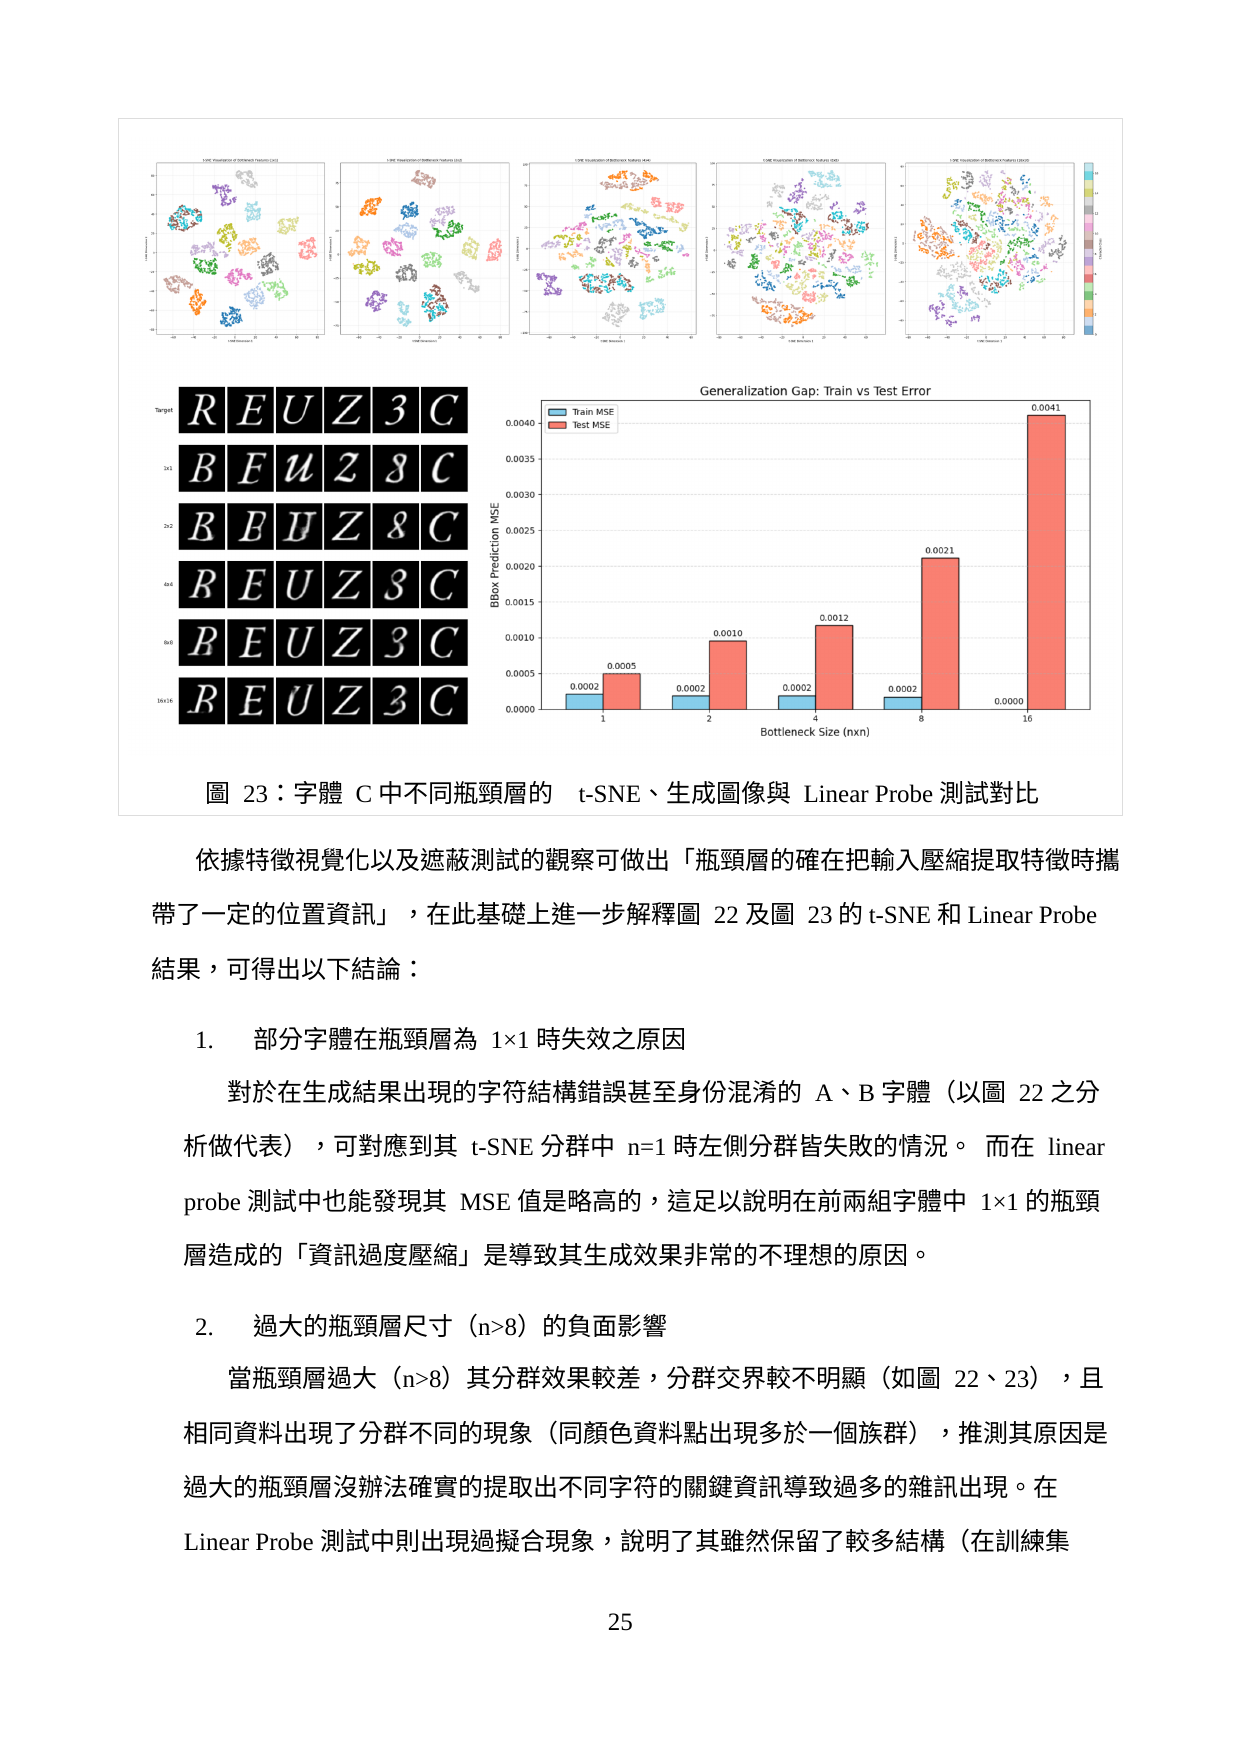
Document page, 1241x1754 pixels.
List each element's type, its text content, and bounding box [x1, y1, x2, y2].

table_cell [119, 119, 1122, 815]
subtitle 部分字體在瓶頸層為 1×1 時失效之原因 [165, 1020, 1122, 1056]
text 依據特徵視覺化以及遮蔽測試的觀察可做出「瓶頸層的確在把輸入壓縮提取特徵時攜帶了一定的位置資訊」，在此基礎上進一步解釋圖 22 及圖 23 的t-SNE 和Linear Probe 結果，可得出以下結論： [151, 841, 1122, 986]
text 對於在生成結果出現的字符結構錯誤甚至身份混淆的 A、B 字體（以圖 22 之分析做代表），可對應到其 t-SNE 分群中 n=1 時左側分群皆失敗的情況。 而在 linear probe 測試中也能發現其 MSE 值是略高的，這足以說明在前兩組字體中 1×1 的瓶頸層造成的「資訊過度壓縮」是導致其生成效果非常的不理想的原因。 [184, 1072, 1122, 1272]
subtitle 過大的瓶頸層尺寸（n>8）的負面影響 [165, 1306, 1122, 1342]
picture [128, 137, 1117, 756]
text 當瓶頸層過大（n>8）其分群效果較差，分群交界較不明顯（如圖 22、23），且相同資料出現了分群不同的現象（同顏色資料點出現多於一個族群），推測其原因是過大的瓶頸層沒辦法確實的提取出不同字符的關鍵資訊導致過多的雜訊出現。在 Linear Probe 測試中則出現過擬合現象，說明了其雖然保留了較多結構（在訓練集 [184, 1359, 1122, 1558]
